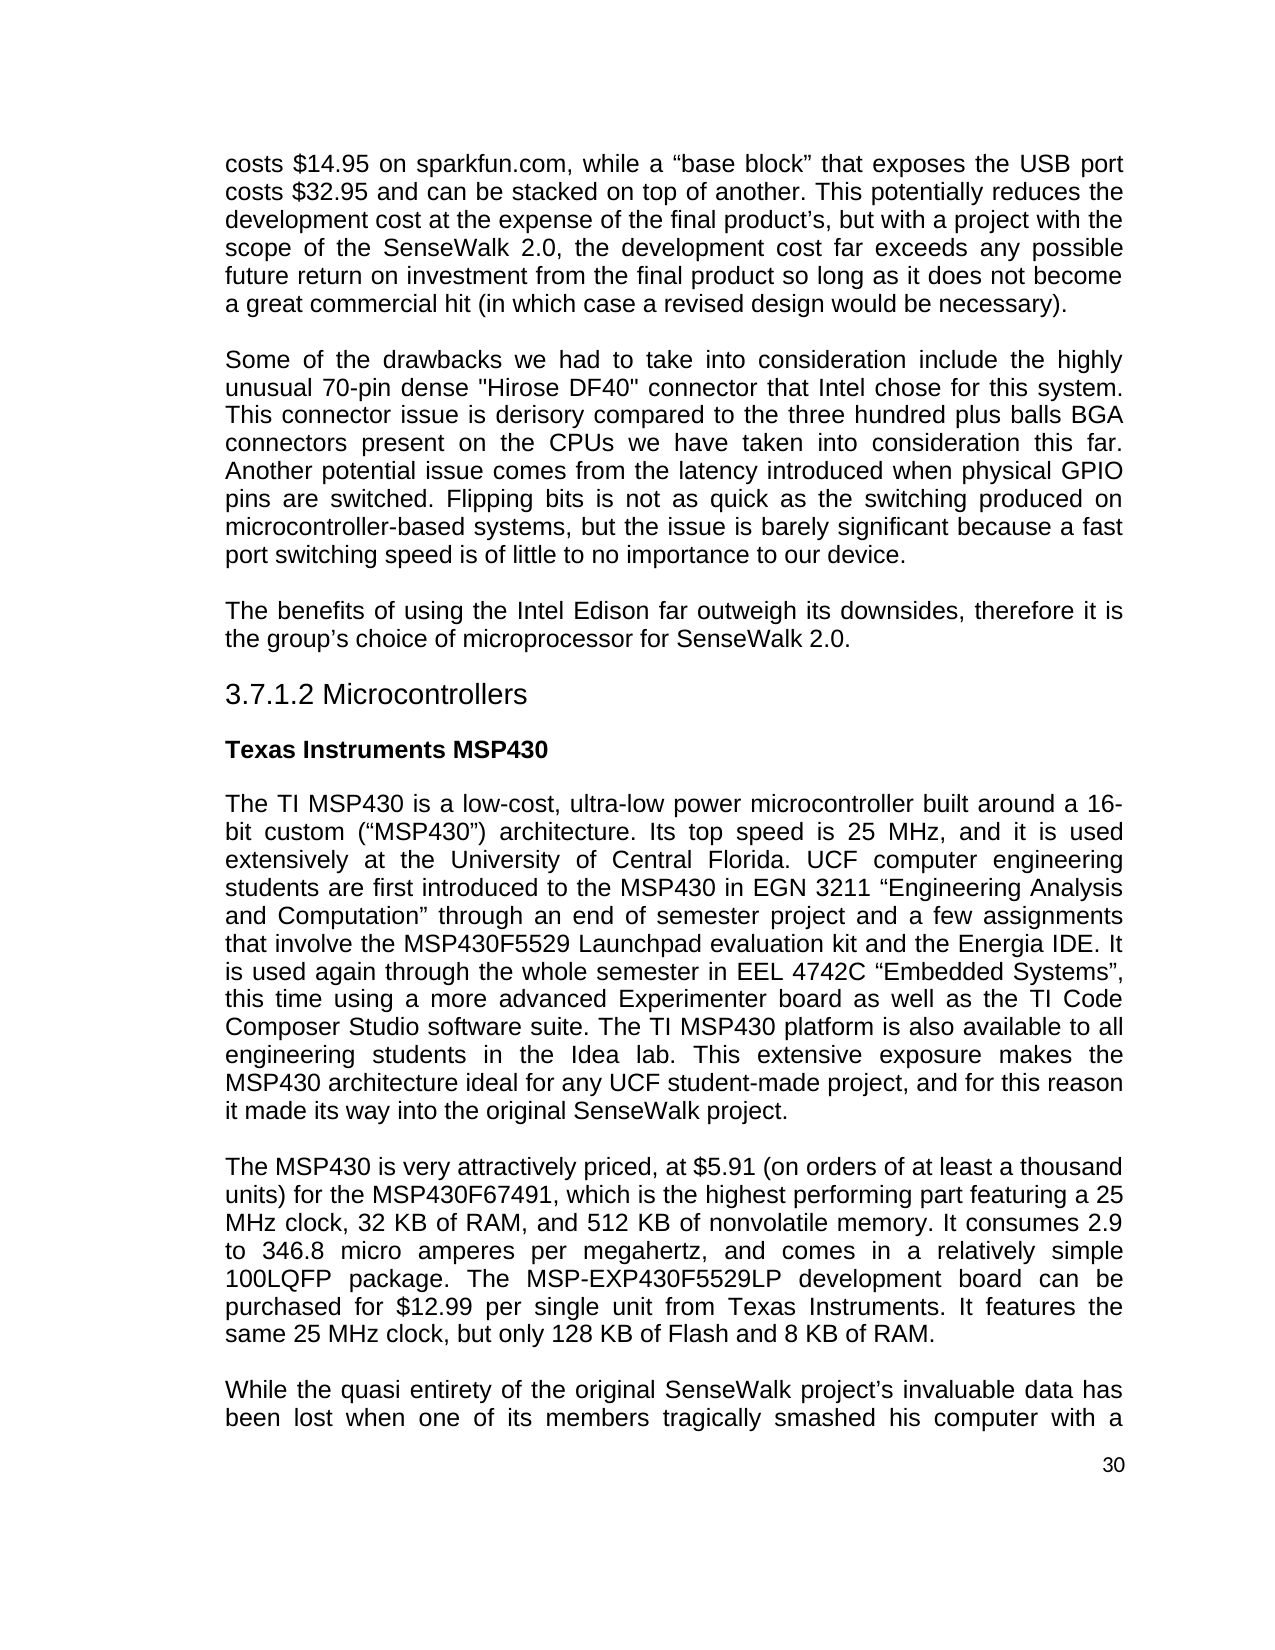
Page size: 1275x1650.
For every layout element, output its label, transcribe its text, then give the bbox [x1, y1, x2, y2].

text The benefits of using the Intel Edison far outweigh its downsides, therefore it is the group’s choice of microprocessor for SenseWalk 2.0. [225, 569, 1125, 652]
text While the quasi entirety of the original SenseWalk project’s invaluable data has been lost when one of its members tragically smashed his computer with a [225, 1348, 1125, 1432]
text Texas Instruments MSP430 [225, 736, 1125, 790]
text Some of the drawbacks we had to take into consideration include the highly unusual 70-pin dense "Hirose DF40" connector that Intel chose for this system. This connector issue is derisory compared to the three hundred plus balls BGA connectors present on the CPUs we have taken into consideration this far. Another potential issue comes from the latency introduced when physical GPIO pins are switched. Flipping bits is not as quick as the switching produced on microcontroller-based systems, but the issue is barely significant because a fast port switching speed is of little to no importance to our device. [225, 317, 1125, 569]
text The TI MSP430 is a low-cost, ultra-low power microcontroller built around a 16-bit custom (“MSP430”) architecture. Its top speed is 25 MHz, and it is used extensively at the University of Central Florida. UCF computer engineering students are first introduced to the MSP430 in EGN 3211 “Engineering Analysis and Computation” through an end of semester project and a few assignments that involve the MSP430F5529 Launchpad evaluation kit and the Energia IDE. It is used again through the whole semester in EEL 4742C “Embedded Systems”, this time using a more advanced Experimenter board as well as the TI Code Composer Studio software suite. The TI MSP430 platform is also available to all engineering students in the Idea lab. This extensive exposure makes the MSP430 architecture ideal for any UCF student-made project, and for this reason it made its way into the original SenseWalk project. [225, 790, 1125, 1125]
text 3.7.1.2 Microcontrollers [225, 678, 1125, 711]
text costs $14.95 on sparkfun.com, while a “base block” that exposes the USB port costs $32.95 and can be stacked on top of another. This potentially reduces the development cost at the expense of the final product’s, but with a project with the scope of the SenseWalk 2.0, the development cost far exceeds any possible future return on investment from the final product so long as it does not become a great commercial hit (in which case a revised design would be necessary). [225, 150, 1125, 317]
text The MSP430 is very attractively priced, at $5.91 (on orders of at least a thousand units) for the MSP430F67491, which is the highest performing part featuring a 25 MHz clock, 32 KB of RAM, and 512 KB of nonvolatile memory. It consumes 2.9 to 346.8 micro amperes per megahertz, and comes in a relatively simple 100LQFP package. The MSP-EXP430F5529LP development board can be purchased for $12.99 per single unit from Texas Instruments. It features the same 25 MHz clock, but only 128 KB of Flash and 8 KB of RAM. [225, 1125, 1125, 1348]
